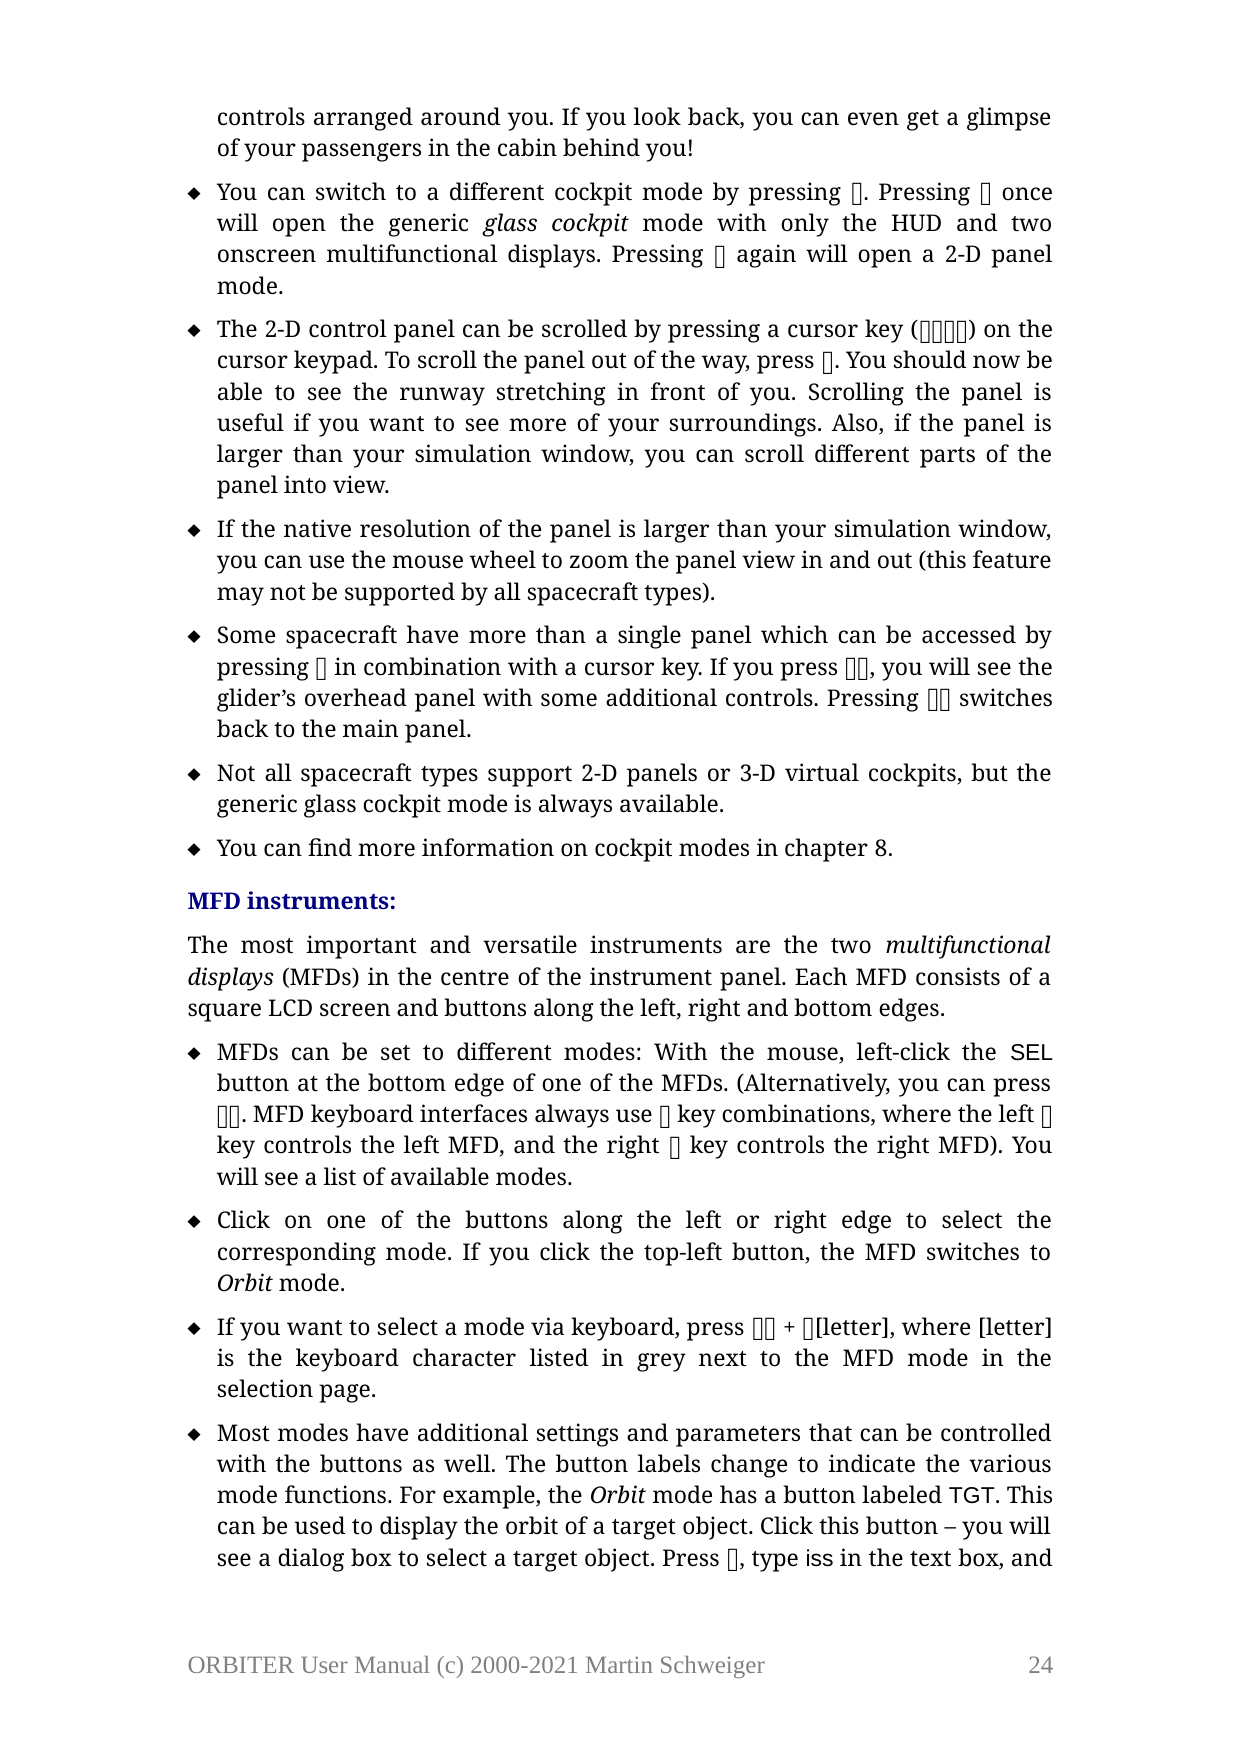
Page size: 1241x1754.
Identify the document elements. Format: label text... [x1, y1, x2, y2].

list If the native resolution of the panel is larger than your simulation window, you can use the mouse wheel to zoom the panel view in and out (this feature may not be supported by all spacecraft types). [187, 513, 1053, 606]
list controls arranged around you. If you look back, you can even get a glimpse of your passengers in the cabin behind you! [187, 100, 1053, 163]
list MFDs can be set to different modes: With the mouse, left-click the SEL button at the bottom edge of one of the MFDs. (Alternatively, you can press . MFD keyboard interfaces always use  key combinations, where the left  key controls the left MFD, and the right  key controls the right MFD). You will see a list of available modes. [187, 1035, 1053, 1191]
list You can switch to a different cockpit mode by pressing . Pressing  once will open the generic glass cockpit mode with only the HUD and two onscreen multifunctional displays. Pressing  again will open a 2-D panel mode. [187, 175, 1053, 300]
list Not all spacecraft types support 2-D panels or 3-D virtual cockpits, but the generic glass cockpit mode is always available. [187, 756, 1053, 819]
subtitle MFD instruments: [187, 885, 1053, 916]
list You can find more information on cockpit modes in chapter 8. [187, 831, 1053, 862]
list The 2-D control panel can be scrolled by pressing a cursor key () on the cursor keypad. To scroll the panel out of the way, press . You should now be able to see the runway stretching in front of you. Scrolling the panel is useful if you want to see more of your surroundings. Also, if the panel is larger than your simulation window, you can scroll different parts of the panel into view. [187, 313, 1053, 500]
text The most important and versatile instruments are the two multifunctional displays (MFDs) in the centre of the instrument panel. Each MFD consists of a square LCD screen and buttons along the left, right and bottom edges. [187, 929, 1053, 1023]
list If you want to select a mode via keyboard, press  + [letter], where [letter] is the keyboard character listed in grey next to the MFD mode in the selection page. [187, 1310, 1053, 1404]
list Click on one of the buttons along the left or right edge to select the corresponding mode. If you click the top-left button, the MFD switches to Orbit mode. [187, 1204, 1053, 1297]
list Some spacecraft have more than a single panel which can be accessed by pressing  in combination with a cursor key. If you press , you will see the glider’s overhead panel with some additional controls. Pressing  switches back to the main panel. [187, 619, 1053, 744]
list Most modes have additional settings and parameters that can be controlled with the buttons as well. The button labels change to indicate the various mode functions. For example, the Orbit mode has a button labeled TGT. This can be used to display the orbit of a target object. Click this button – you will see a dialog box to select a target object. Press , type iss in the text box, and [187, 1416, 1053, 1572]
